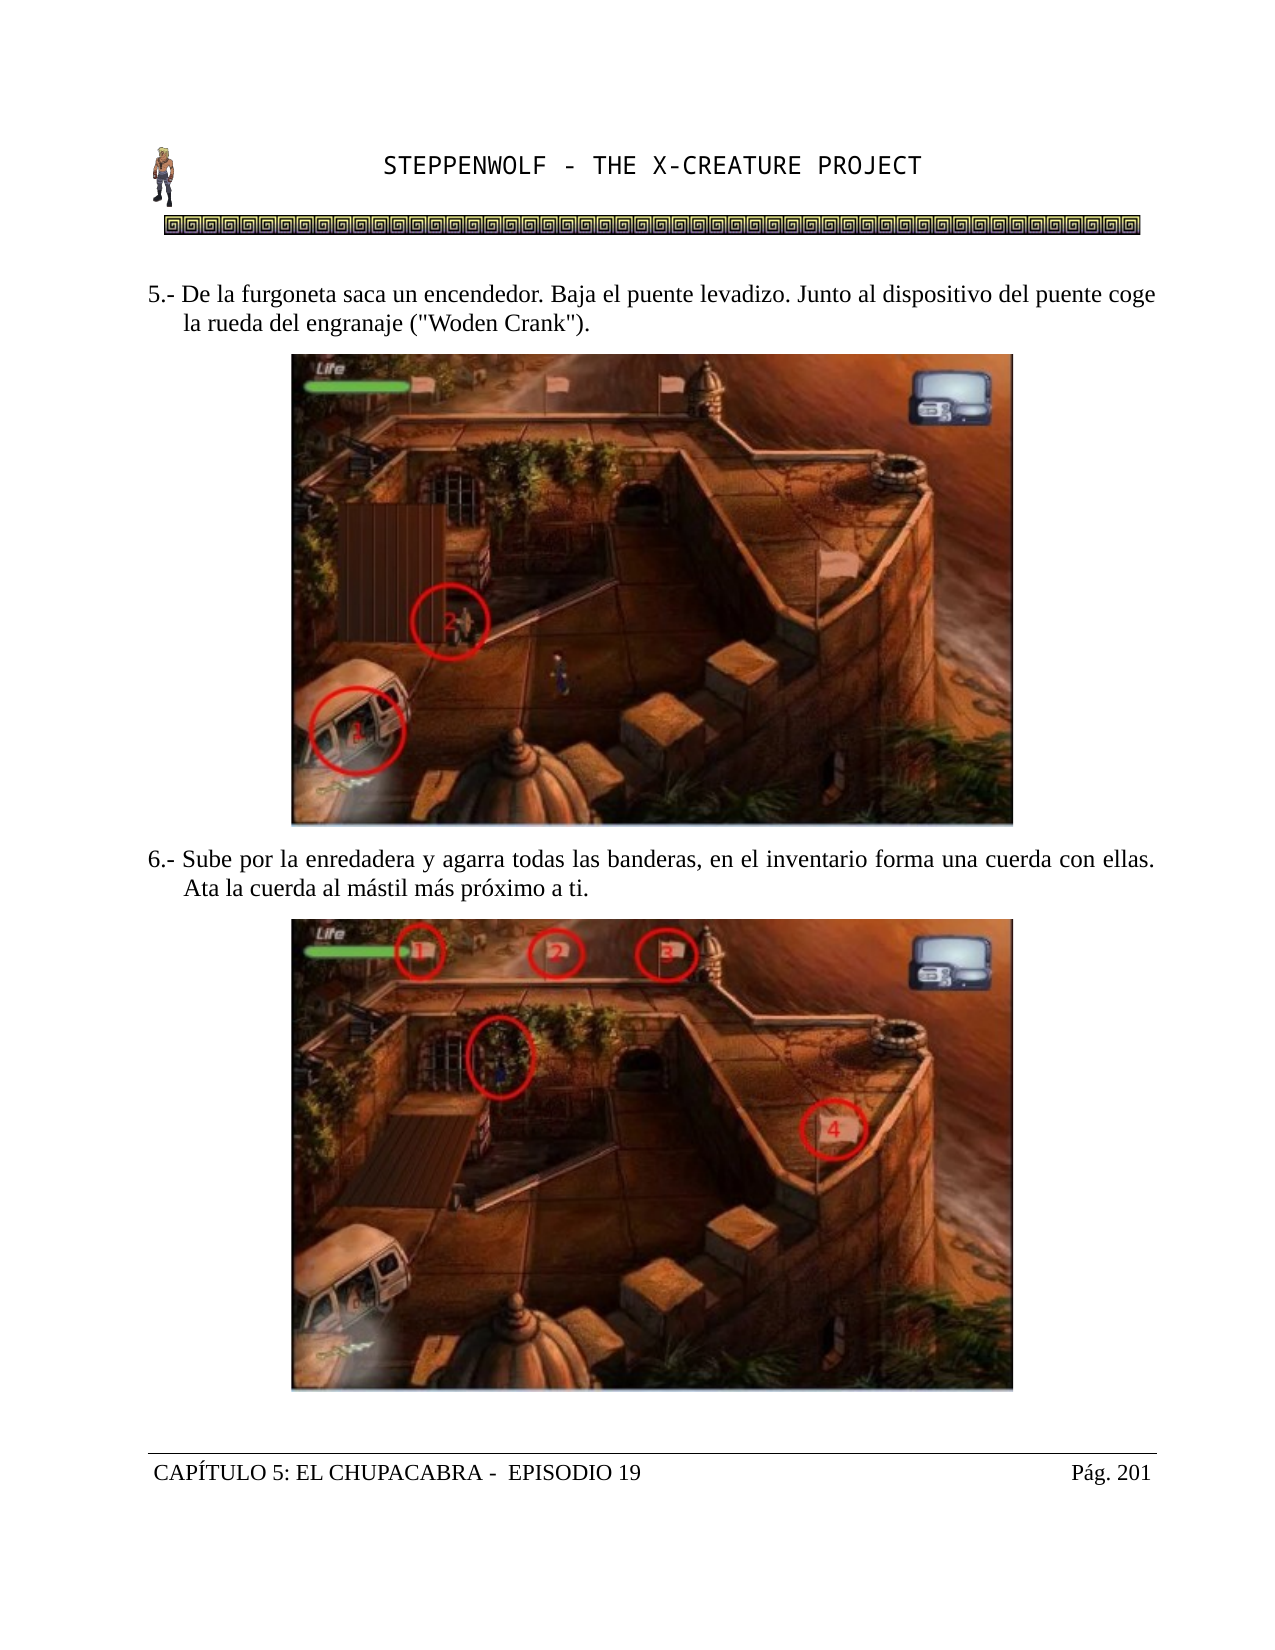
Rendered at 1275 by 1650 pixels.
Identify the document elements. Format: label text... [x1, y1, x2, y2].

picture [291, 919, 1014, 1392]
text 6.- Sube por la enredadera y agarra todas las banderas, en el inventario forma una cuerda con ellas. Ata la cuerda al mástil más próximo a ti. [148, 844, 1157, 902]
picture [291, 354, 1014, 827]
picture [147, 147, 181, 207]
text 5.- De la furgoneta saca un encendedor. Baja el puente levadizo. Junto al dispositivo del puente coge la rueda del engranaje ("Woden Crank"). [148, 279, 1157, 337]
picture [164, 215, 1141, 235]
